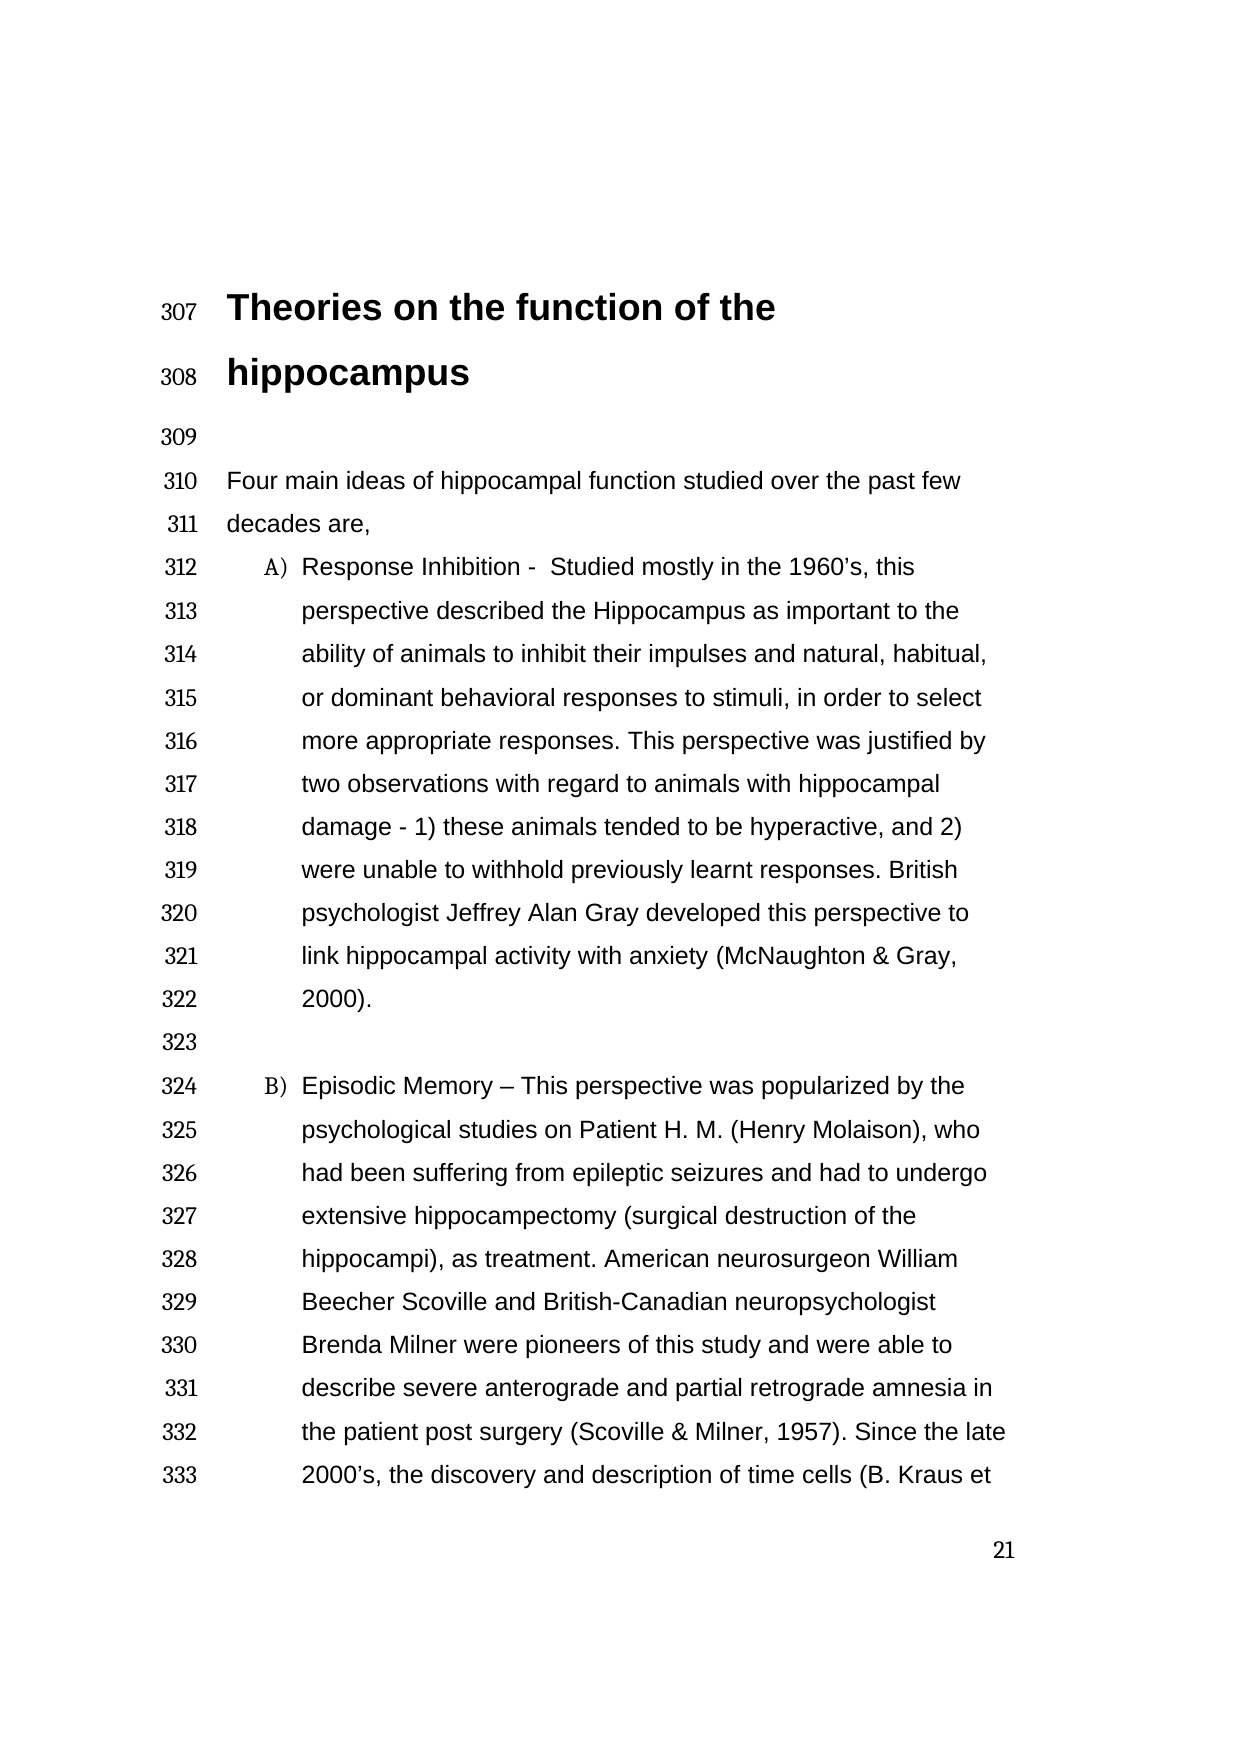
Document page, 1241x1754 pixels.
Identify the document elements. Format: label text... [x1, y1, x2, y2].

list Response Inhibition - Studied mostly in the 1960’s, this perspective described the Hippocampus as important to the ability of animals to inhibit their impulses and natural, habitual, or dominant behavioral responses to stimuli, in order to select more appropriate responses. This perspective was justified by two observations with regard to animals with hippocampal damage - 1) these animals tended to be hyperactive, and 2) were unable to withhold previously learnt responses. British psychologist Jeffrey Alan Gray developed this perspective to link hippocampal activity with anxiety (McNaughton & Gray, 2000)⁠. [264, 552, 1014, 1013]
text Four main ideas of hippocampal function studied over the past few decades are, [226, 466, 1014, 538]
list Episodic Memory – This perspective was popularized by the psychological studies on Patient H. M. (Henry Molaison), who had been suffering from epileptic seizures and had to undergo extensive hippocampectomy (surgical destruction of the hippocampi), as treatment. American neurosurgeon William Beecher Scoville and British-Canadian neuropsychologist Brenda Milner were pioneers of this study and were able to describe severe anterograde and partial retrograde amnesia in the patient post surgery (Scoville & Milner, 1957). Since the late 2000’s, the discovery and description of time cells (B. Kraus et [264, 1071, 1014, 1488]
subtitle Theories on the function of the hippocampus [226, 285, 1014, 393]
